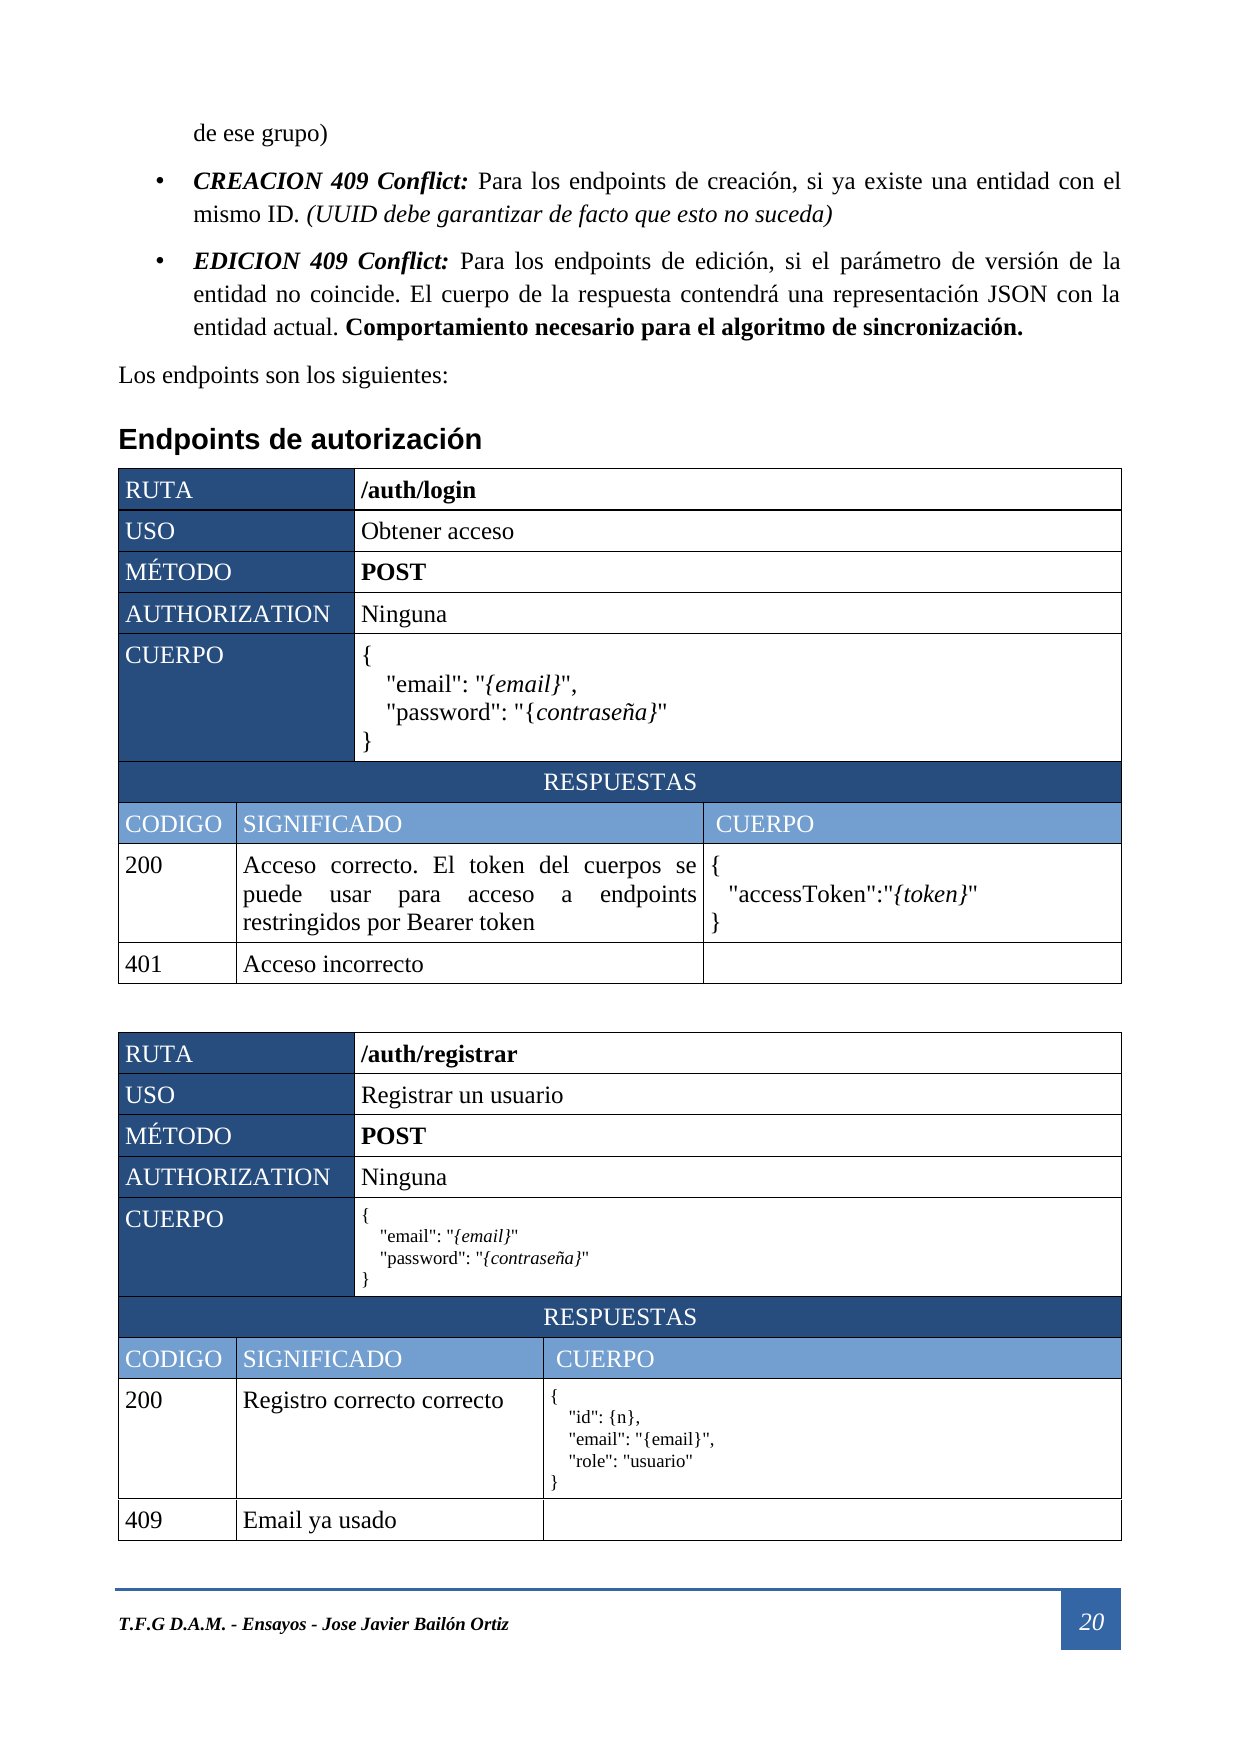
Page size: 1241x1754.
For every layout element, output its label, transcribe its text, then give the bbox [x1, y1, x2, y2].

table_cell POST [355, 1115, 1121, 1156]
table_cell Ninguna [355, 1157, 1121, 1197]
table_cell Registrar un usuario [355, 1074, 1121, 1114]
table_cell { "email": "{email}", "password": "{contraseña}" } [355, 634, 1121, 761]
table_cell CUERPO [544, 1338, 1121, 1378]
table_cell MÉTODO [119, 1115, 354, 1156]
table_cell { "accessToken":"{token}" } [704, 844, 1121, 942]
table_cell [544, 1500, 1121, 1540]
table_cell USO [119, 511, 354, 551]
table_cell RESPUESTAS [119, 1297, 1121, 1337]
table_cell 401 [119, 943, 236, 983]
table_cell CODIGO [119, 803, 236, 843]
table_cell 200 [119, 844, 236, 942]
table_header RUTA [119, 469, 354, 509]
table_cell AUTHORIZATION [119, 593, 354, 633]
table_cell POST [355, 552, 1121, 592]
table_cell Acceso correcto. El token del cuerpos se puede usar para acceso a endpoints restringidos por Bearer token [237, 844, 703, 942]
table_cell { "email": "{email}" "password": "{contraseña}" } [355, 1198, 1121, 1296]
subtitle Endpoints de autorización [118, 422, 1122, 456]
table_cell 200 [119, 1379, 236, 1498]
table_cell USO [119, 1074, 354, 1114]
table_cell SIGNIFICADO [237, 1338, 543, 1378]
list CREACION 409 Conflict: Para los endpoints de creación, si ya existe una entidad con el mismo ID. (UUID debe garantizar de facto que esto no suceda) [156, 166, 1122, 227]
table_cell 409 [119, 1500, 236, 1540]
table_cell Registro correcto correcto [237, 1379, 543, 1498]
table_cell { "id": {n}, "email": "{email}", "role": "usuario" } [544, 1379, 1121, 1498]
table_cell Ninguna [355, 593, 1121, 633]
list EDICION 409 Conflict: Para los endpoints de edición, si el parámetro de versión de la entidad no coincide. El cuerpo de la respuesta contendrá una representación JSON con la entidad actual. Comportamiento necesario para el algoritmo de sincronización. [156, 246, 1122, 341]
table_cell Acceso incorrecto [237, 943, 703, 983]
table_header RUTA [119, 1033, 354, 1073]
table_cell AUTHORIZATION [119, 1157, 354, 1197]
list de ese grupo) [156, 118, 1122, 147]
table_cell CUERPO [119, 634, 354, 761]
table_cell CUERPO [119, 1198, 354, 1296]
table_header /auth/login [355, 469, 1121, 509]
table_cell SIGNIFICADO [237, 803, 703, 843]
table_cell Email ya usado [237, 1500, 543, 1540]
table_header /auth/registrar [355, 1033, 1121, 1073]
table_cell [704, 943, 1121, 983]
table_cell CUERPO [704, 803, 1121, 843]
table_cell MÉTODO [119, 552, 354, 592]
table_cell RESPUESTAS [119, 762, 1121, 802]
table_cell Obtener acceso [355, 511, 1121, 551]
text Los endpoints son los siguientes: [118, 360, 1122, 389]
table_cell CODIGO [119, 1338, 236, 1378]
